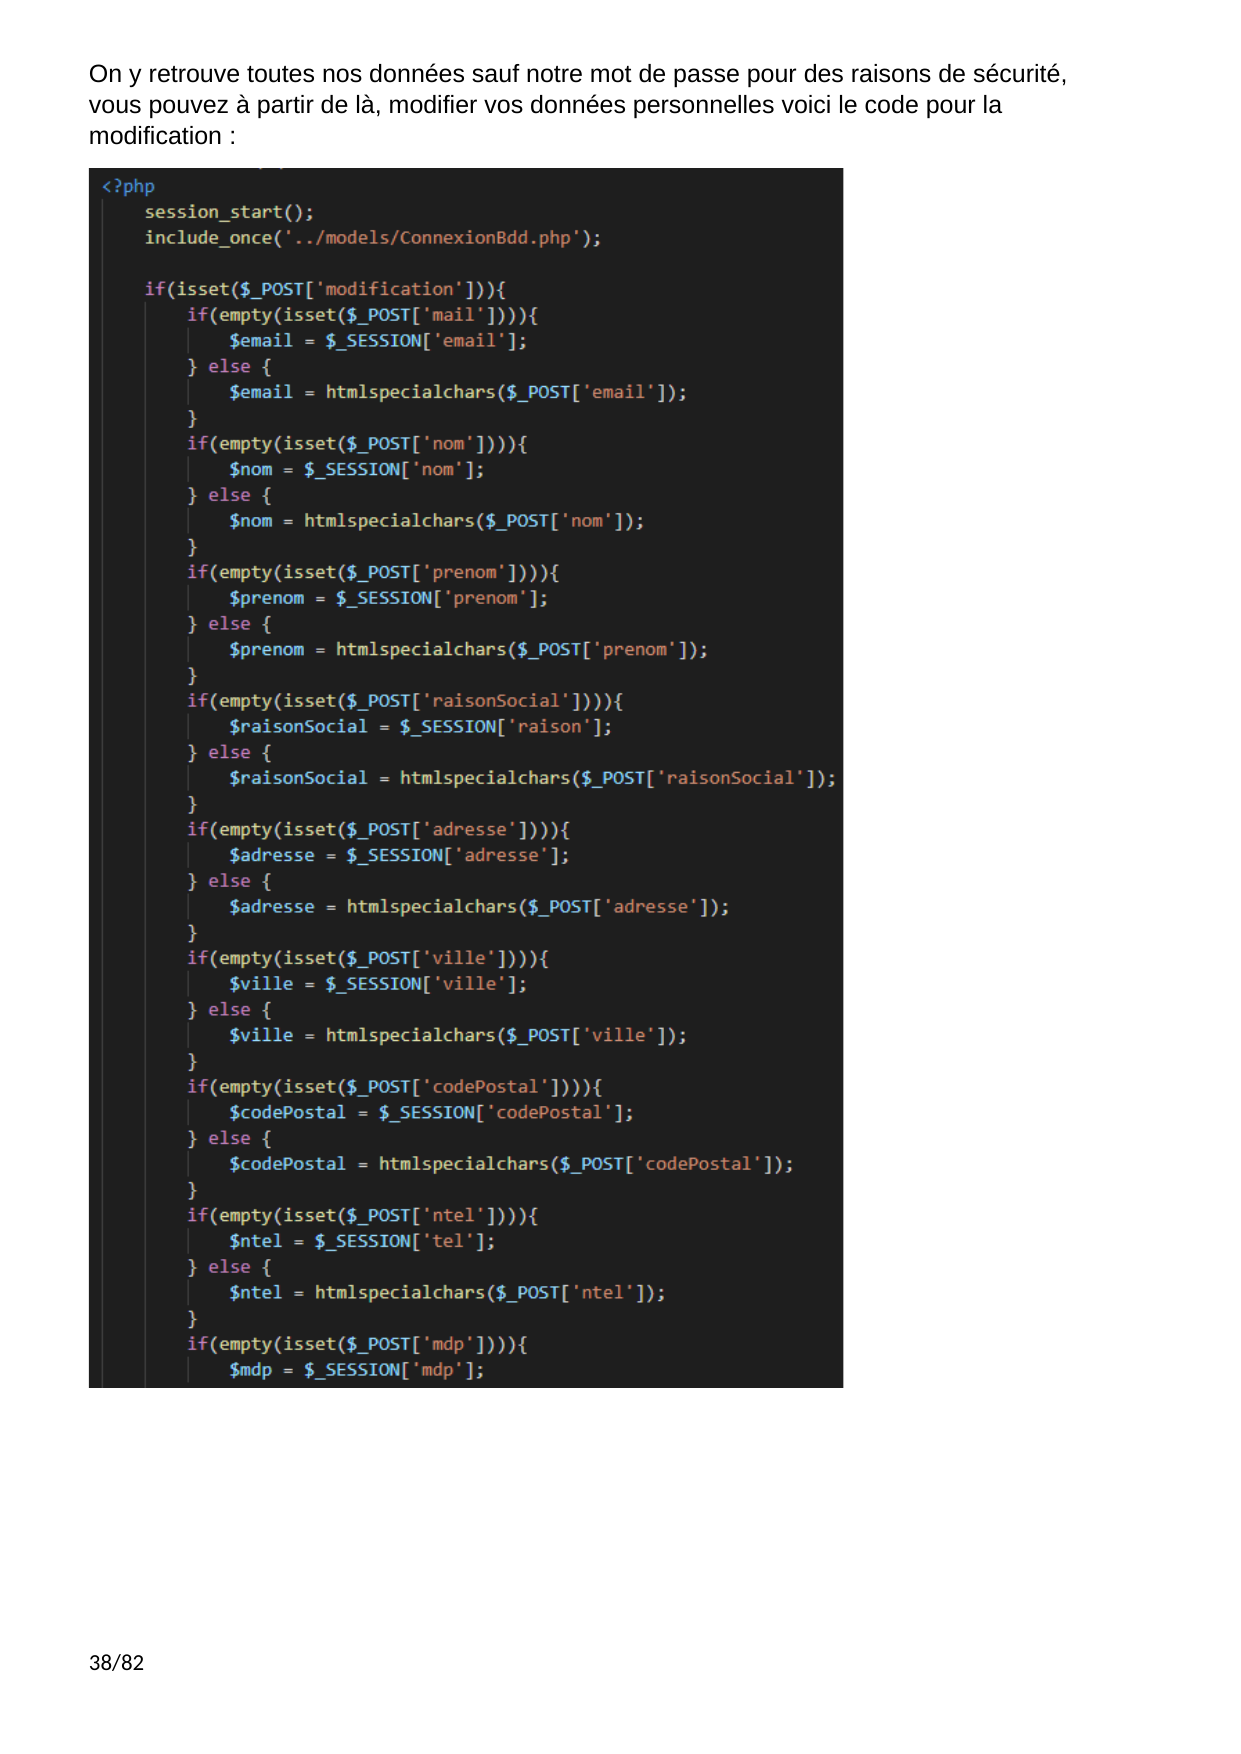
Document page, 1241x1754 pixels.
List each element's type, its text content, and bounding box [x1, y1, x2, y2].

text On y retrouve toutes nos données sauf notre mot de passe pour des raisons de sécurité, vous pouvez à partir de là, modifier vos données personnelles voici le code pour la modification : [89, 59, 1092, 150]
picture [88, 168, 844, 1388]
